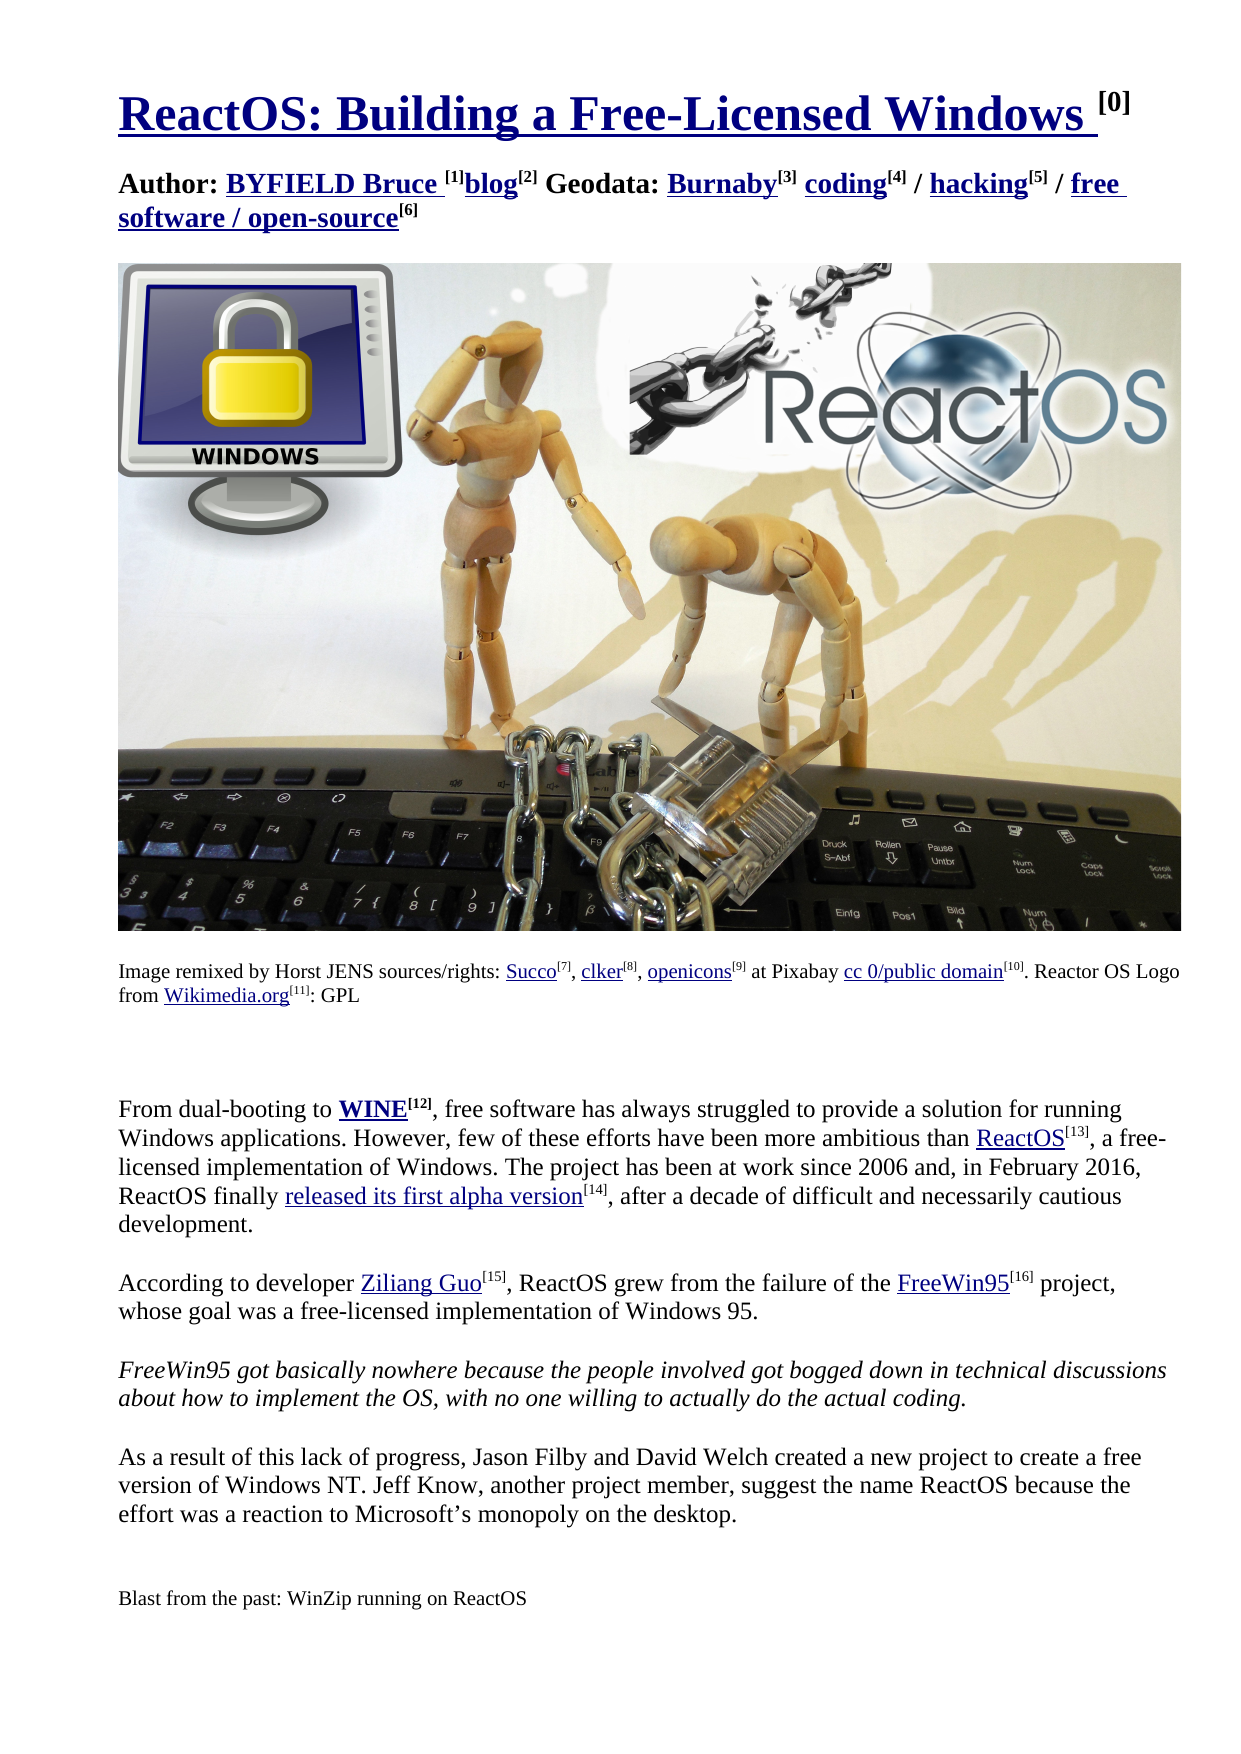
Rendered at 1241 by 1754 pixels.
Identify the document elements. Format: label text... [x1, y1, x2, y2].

text FreeWin95 got basically nowhere because the people involved got bogged down in technical discussions about how to implement the OS, with no one willing to actually do the actual coding. [118, 1355, 1181, 1412]
text Blast from the past: WinZip running on ReactOS [118, 1557, 1181, 1610]
text Image remixed by Horst JENS sources/rights: Succo, clker, openicons at Pixabay cc 0/public domain. Reactor OS Logo from Wikimedia.org: GPL [118, 931, 1181, 1007]
picture [118, 263, 1182, 931]
text As a result of this lack of progress, Jason Filby and David Welch created a new project to create a free version of Windows NT. Jeff Know, another project member, suggest the name ReactOS because the effort was a reaction to Microsoft’s monopoly on the desktop. [118, 1442, 1181, 1528]
subtitle ReactOS: Building a Free-Licensed Windows [118, 84, 1181, 142]
text According to developer Ziliang Guo, ReactOS grew from the failure of the FreeWin95 project, whose goal was a free-licensed implementation of Windows 95. [118, 1268, 1181, 1325]
text From dual-booting to WINE, free software has always struggled to provide a solution for running Windows applications. However, few of these efforts have been more ambitious than ReactOS, a free-licensed implementation of Windows. The project has been at work since 2006 and, in February 2016, ReactOS finally released its first alpha version, after a decade of difficult and necessarily cautious development. [118, 1037, 1181, 1238]
subtitle Author: BYFIELD Bruce blog Geodata: Burnaby coding / hacking / free software / open-source [118, 167, 1181, 234]
